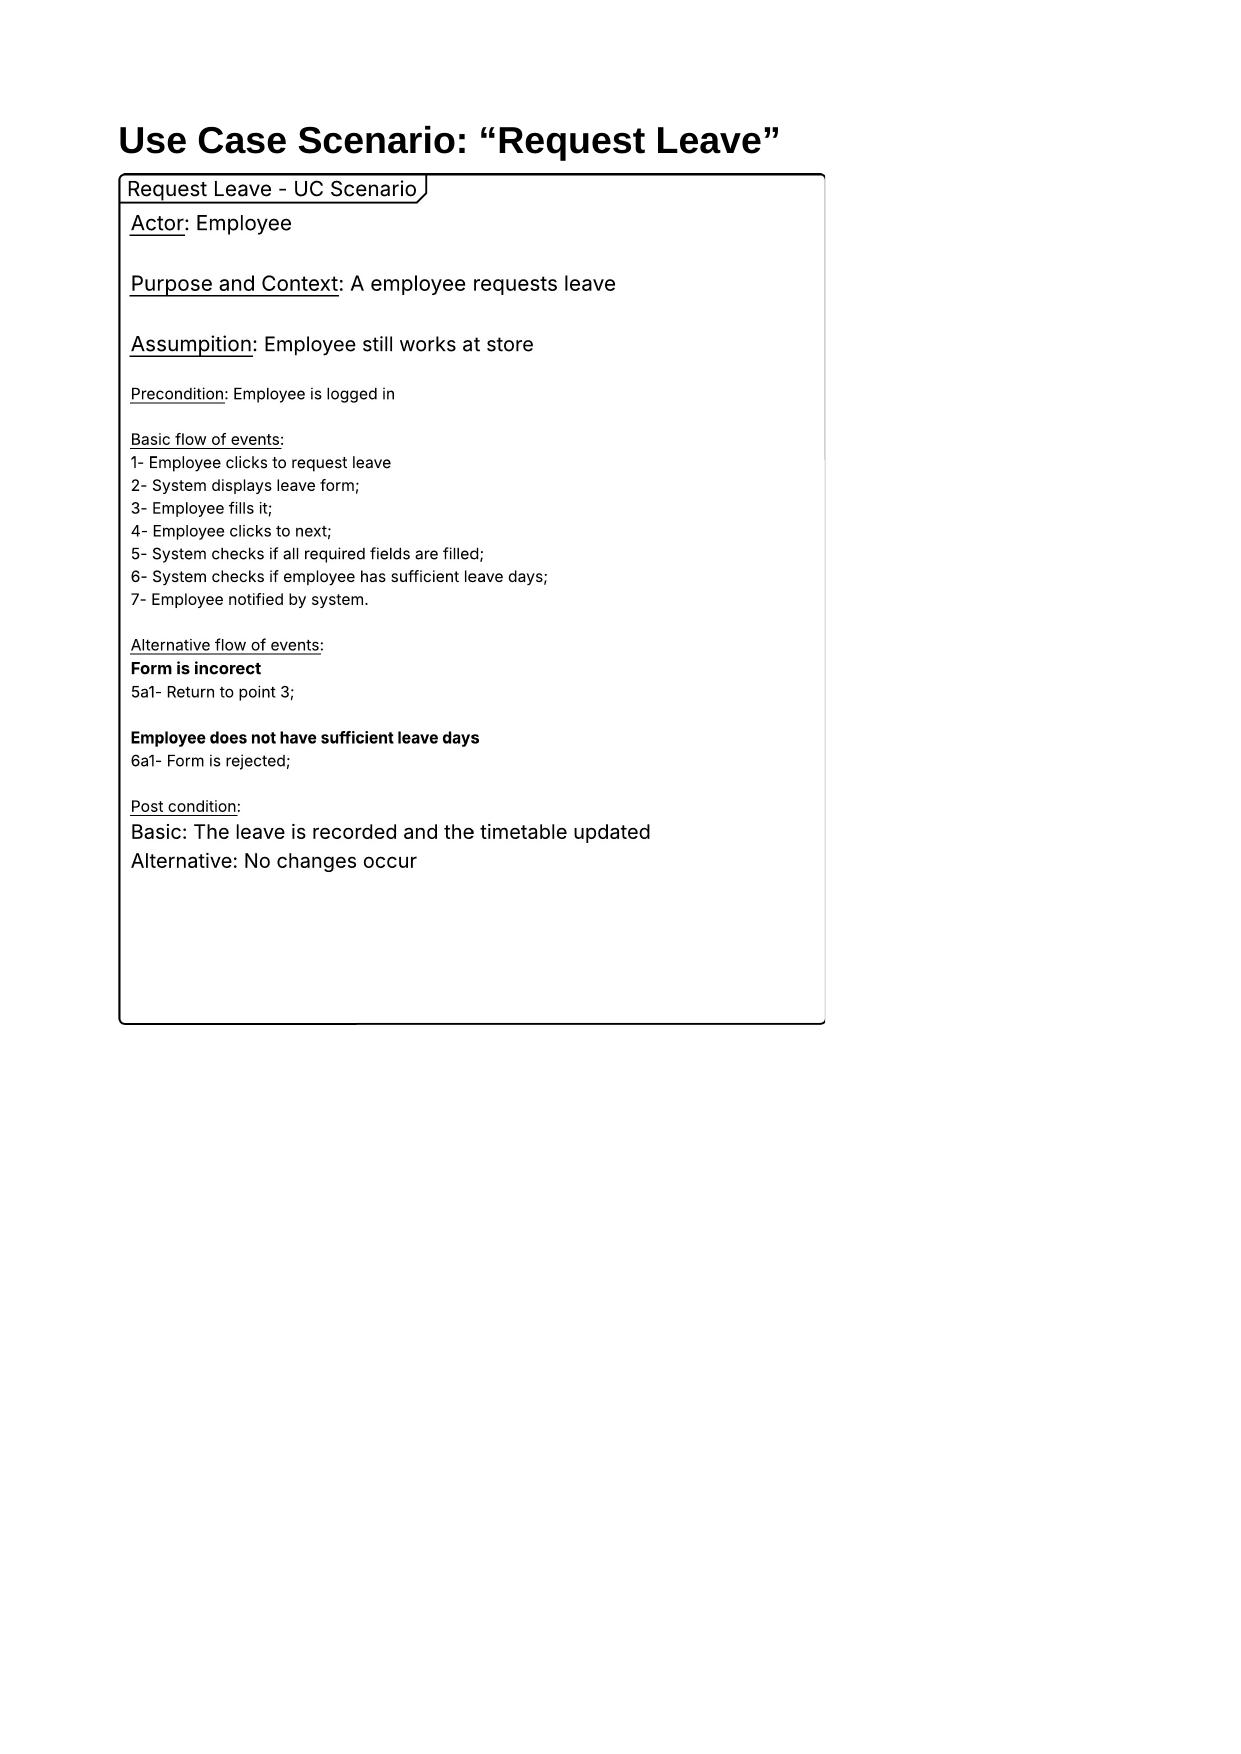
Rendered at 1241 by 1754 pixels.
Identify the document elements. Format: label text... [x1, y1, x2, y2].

subtitle Use Case Scenario: “Request Leave” [118, 118, 1122, 161]
picture [118, 173, 826, 1025]
